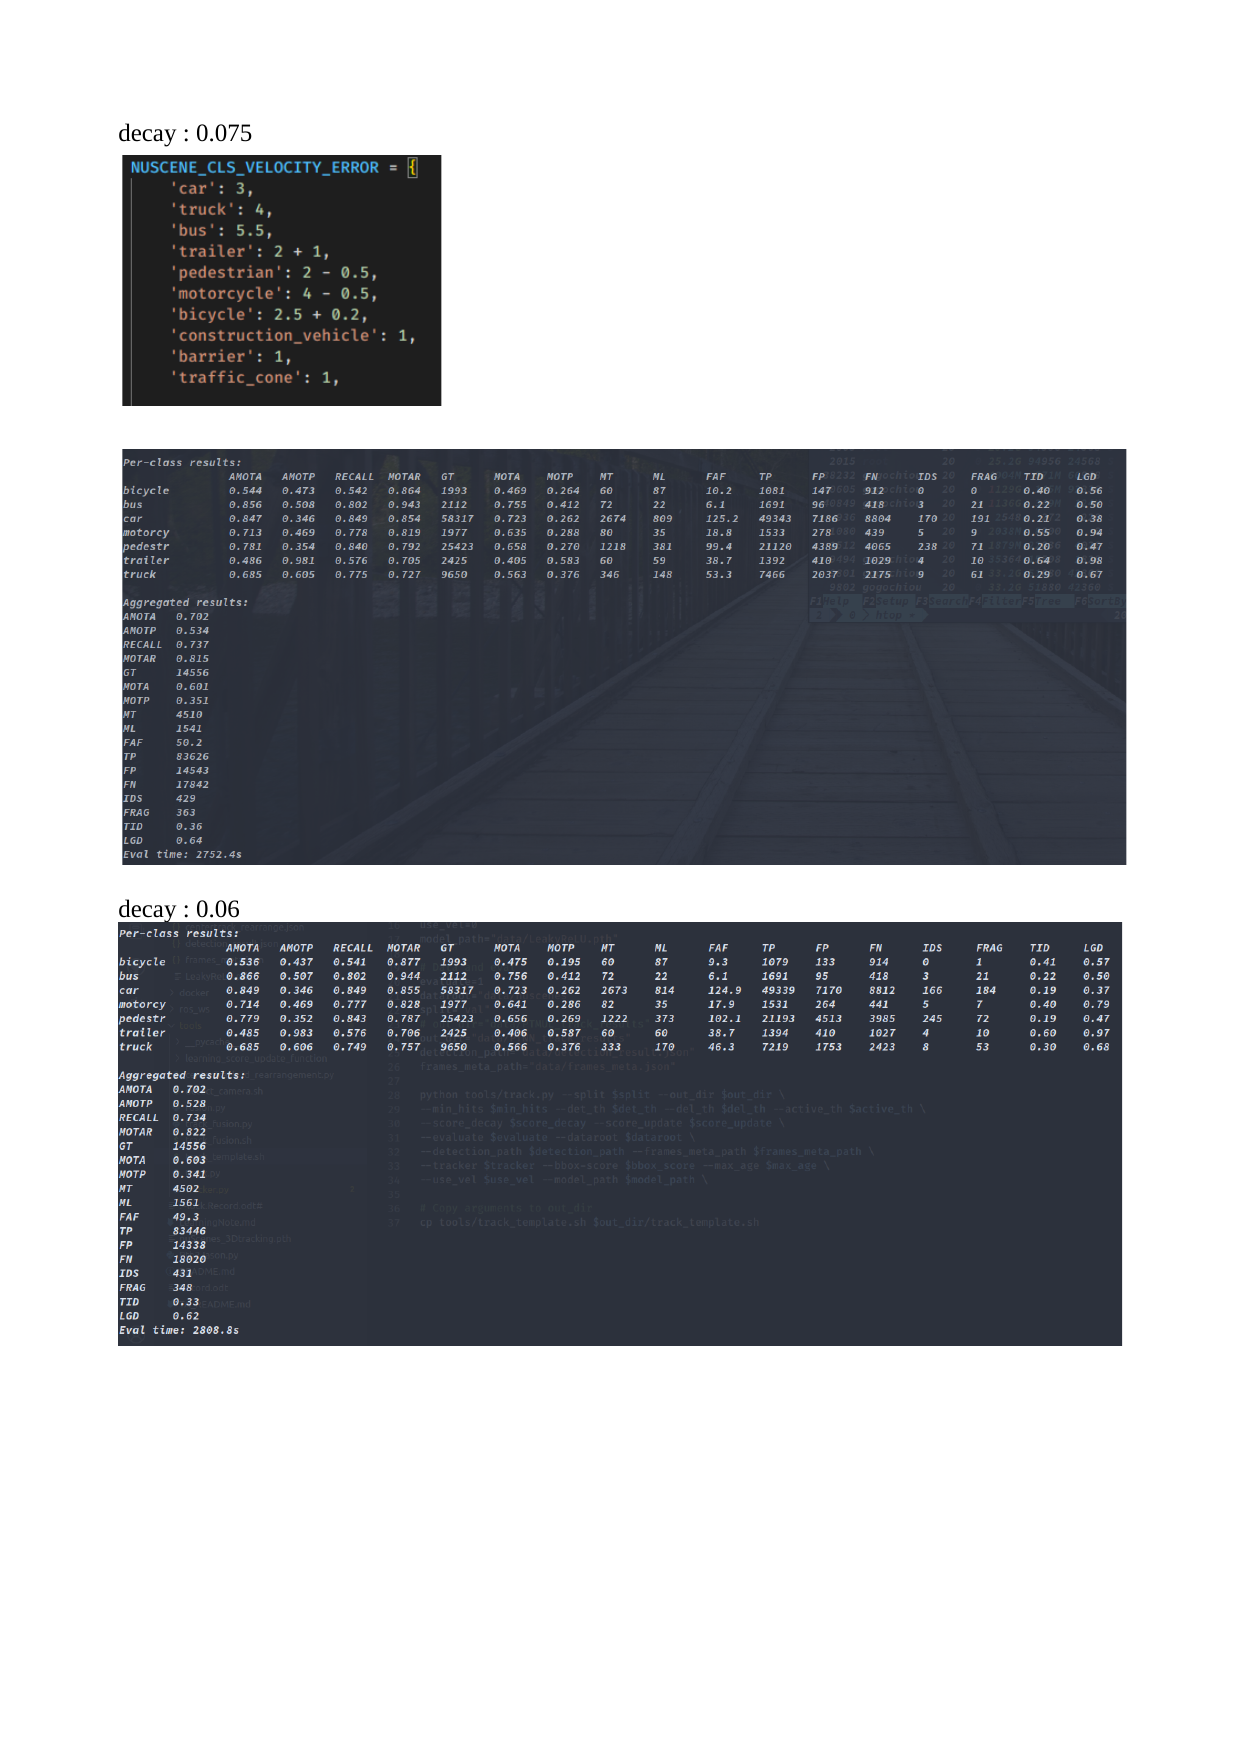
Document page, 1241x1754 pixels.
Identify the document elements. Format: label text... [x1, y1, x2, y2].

picture [118, 922, 1123, 1346]
text decay : 0.075 [118, 118, 1122, 147]
picture [122, 155, 442, 406]
text decay : 0.06 [118, 894, 1122, 922]
picture [122, 449, 1127, 865]
